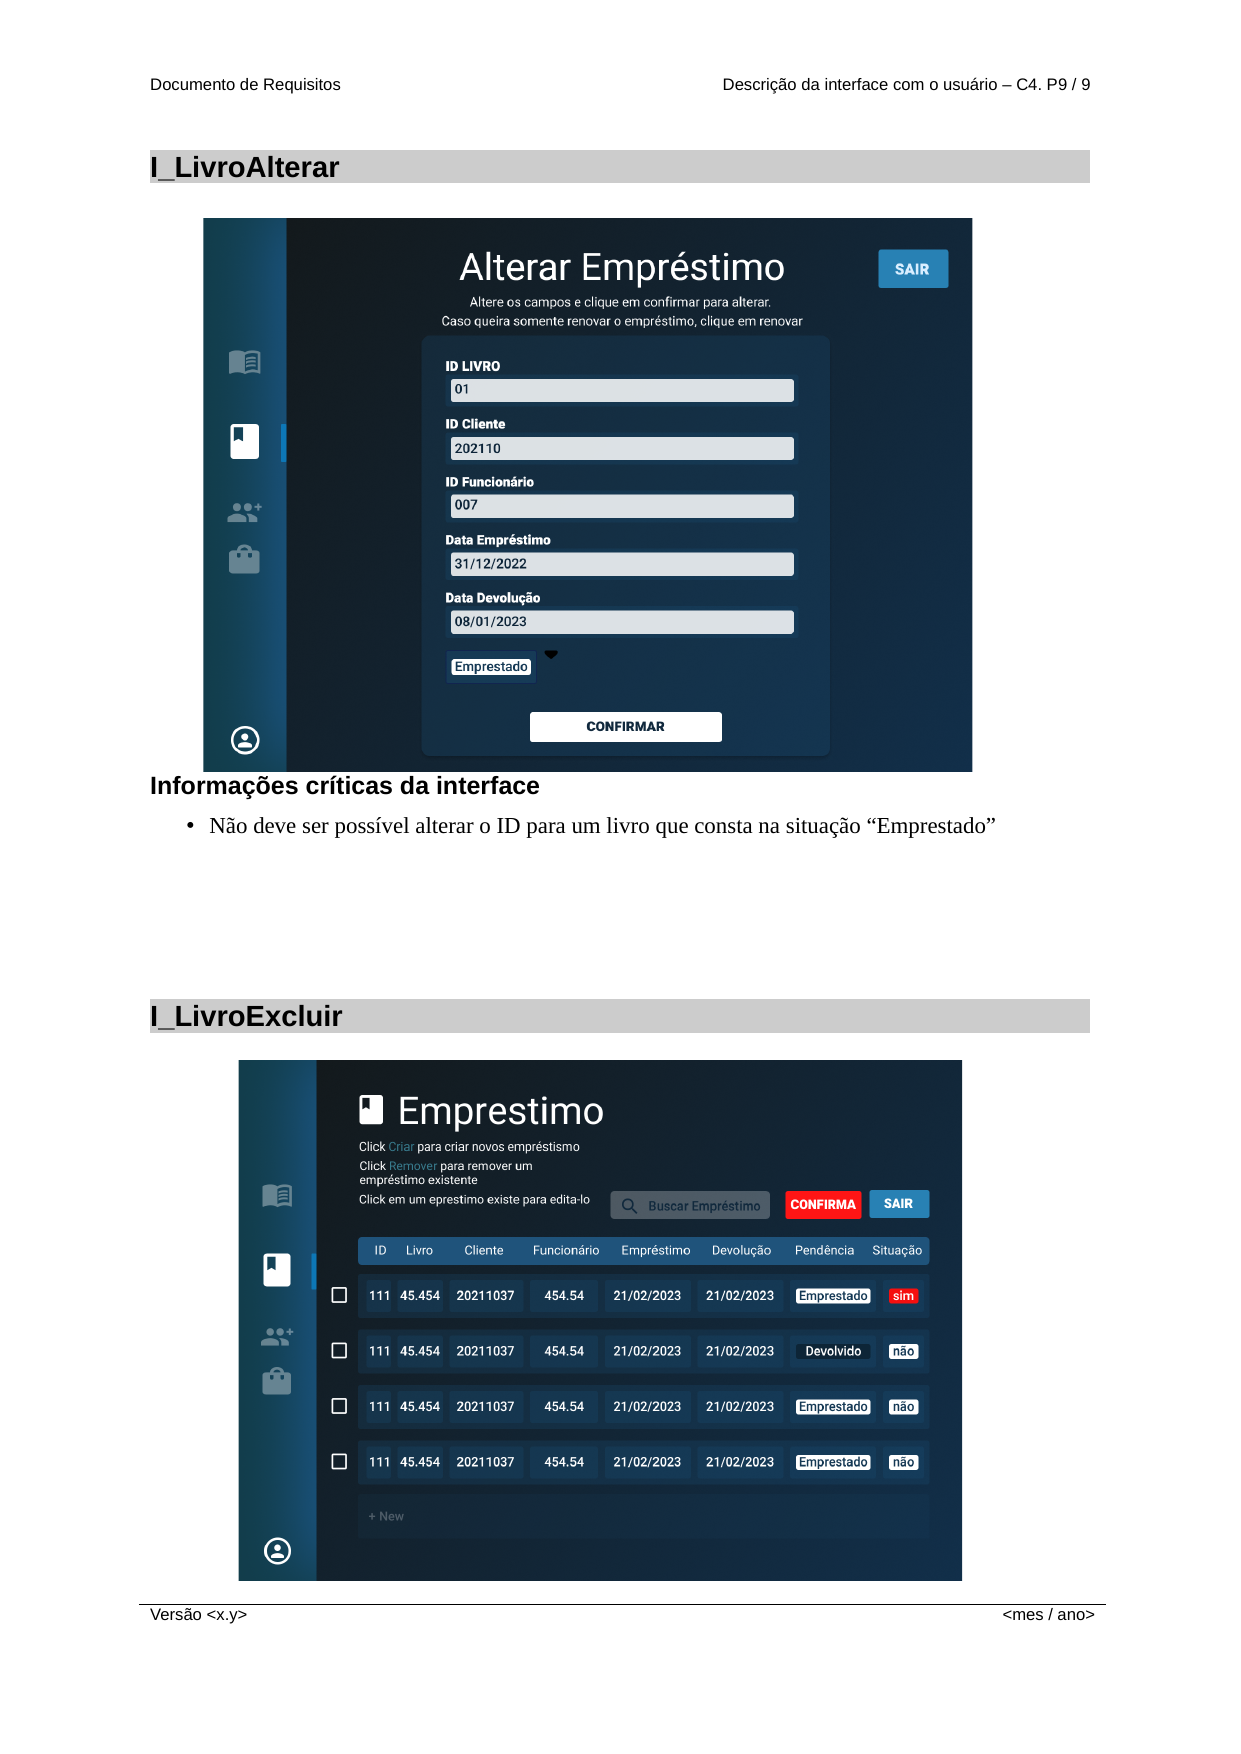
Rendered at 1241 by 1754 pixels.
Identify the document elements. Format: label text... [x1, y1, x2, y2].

list Não deve ser possível alterar o ID para um livro que consta na situação “Emprestado” [186, 813, 1090, 839]
picture [203, 218, 973, 772]
subtitle I_LivroAlterar [150, 150, 1090, 183]
subtitle Informações críticas da interface [150, 761, 1090, 800]
picture [238, 1060, 963, 1581]
subtitle I_LivroExcluir [150, 999, 1090, 1033]
